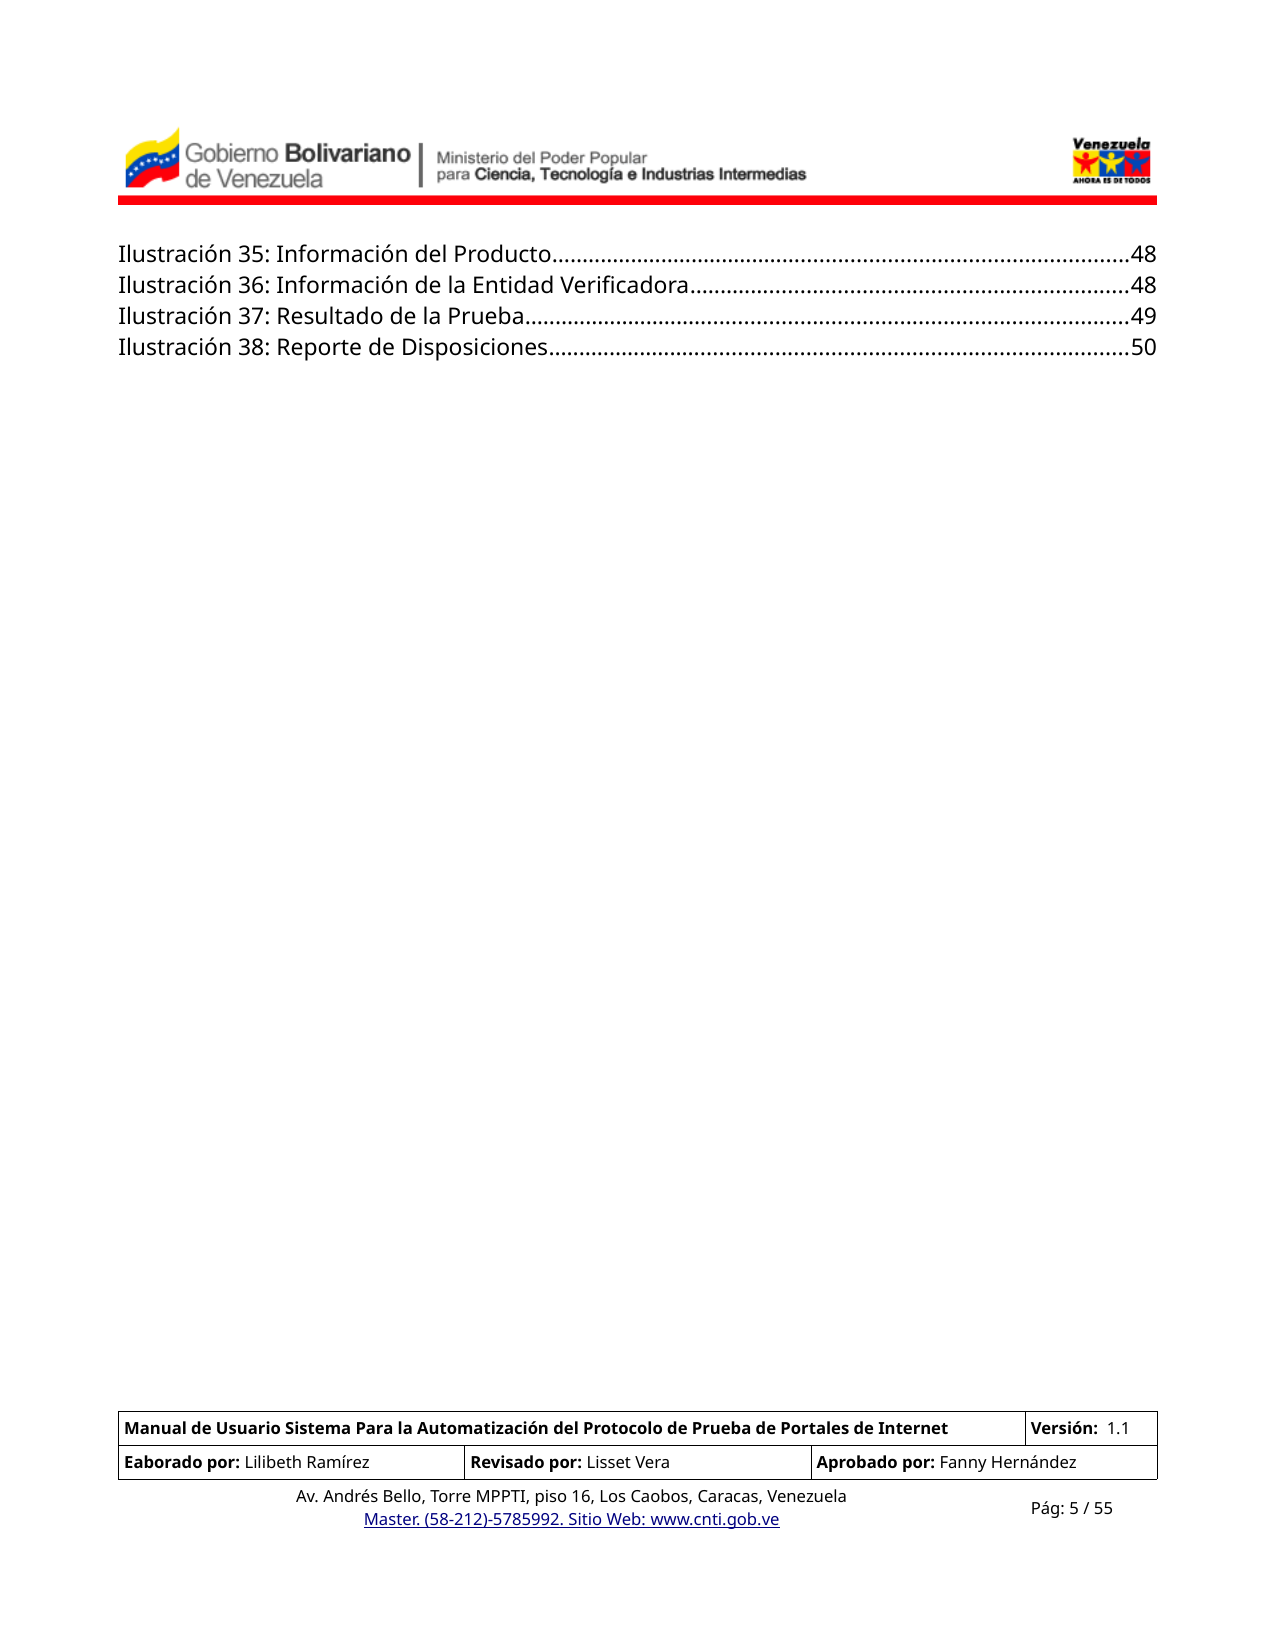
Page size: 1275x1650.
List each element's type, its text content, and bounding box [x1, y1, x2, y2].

text Ilustración 35: Información del Producto 48 [118, 238, 1157, 269]
text Ilustración 36: Información de la Entidad Verificadora 48 [118, 269, 1157, 300]
text Ilustración 37: Resultado de la Prueba 49 [118, 300, 1157, 331]
picture [118, 119, 1157, 205]
text Ilustración 38: Reporte de Disposiciones 50 [118, 331, 1157, 363]
